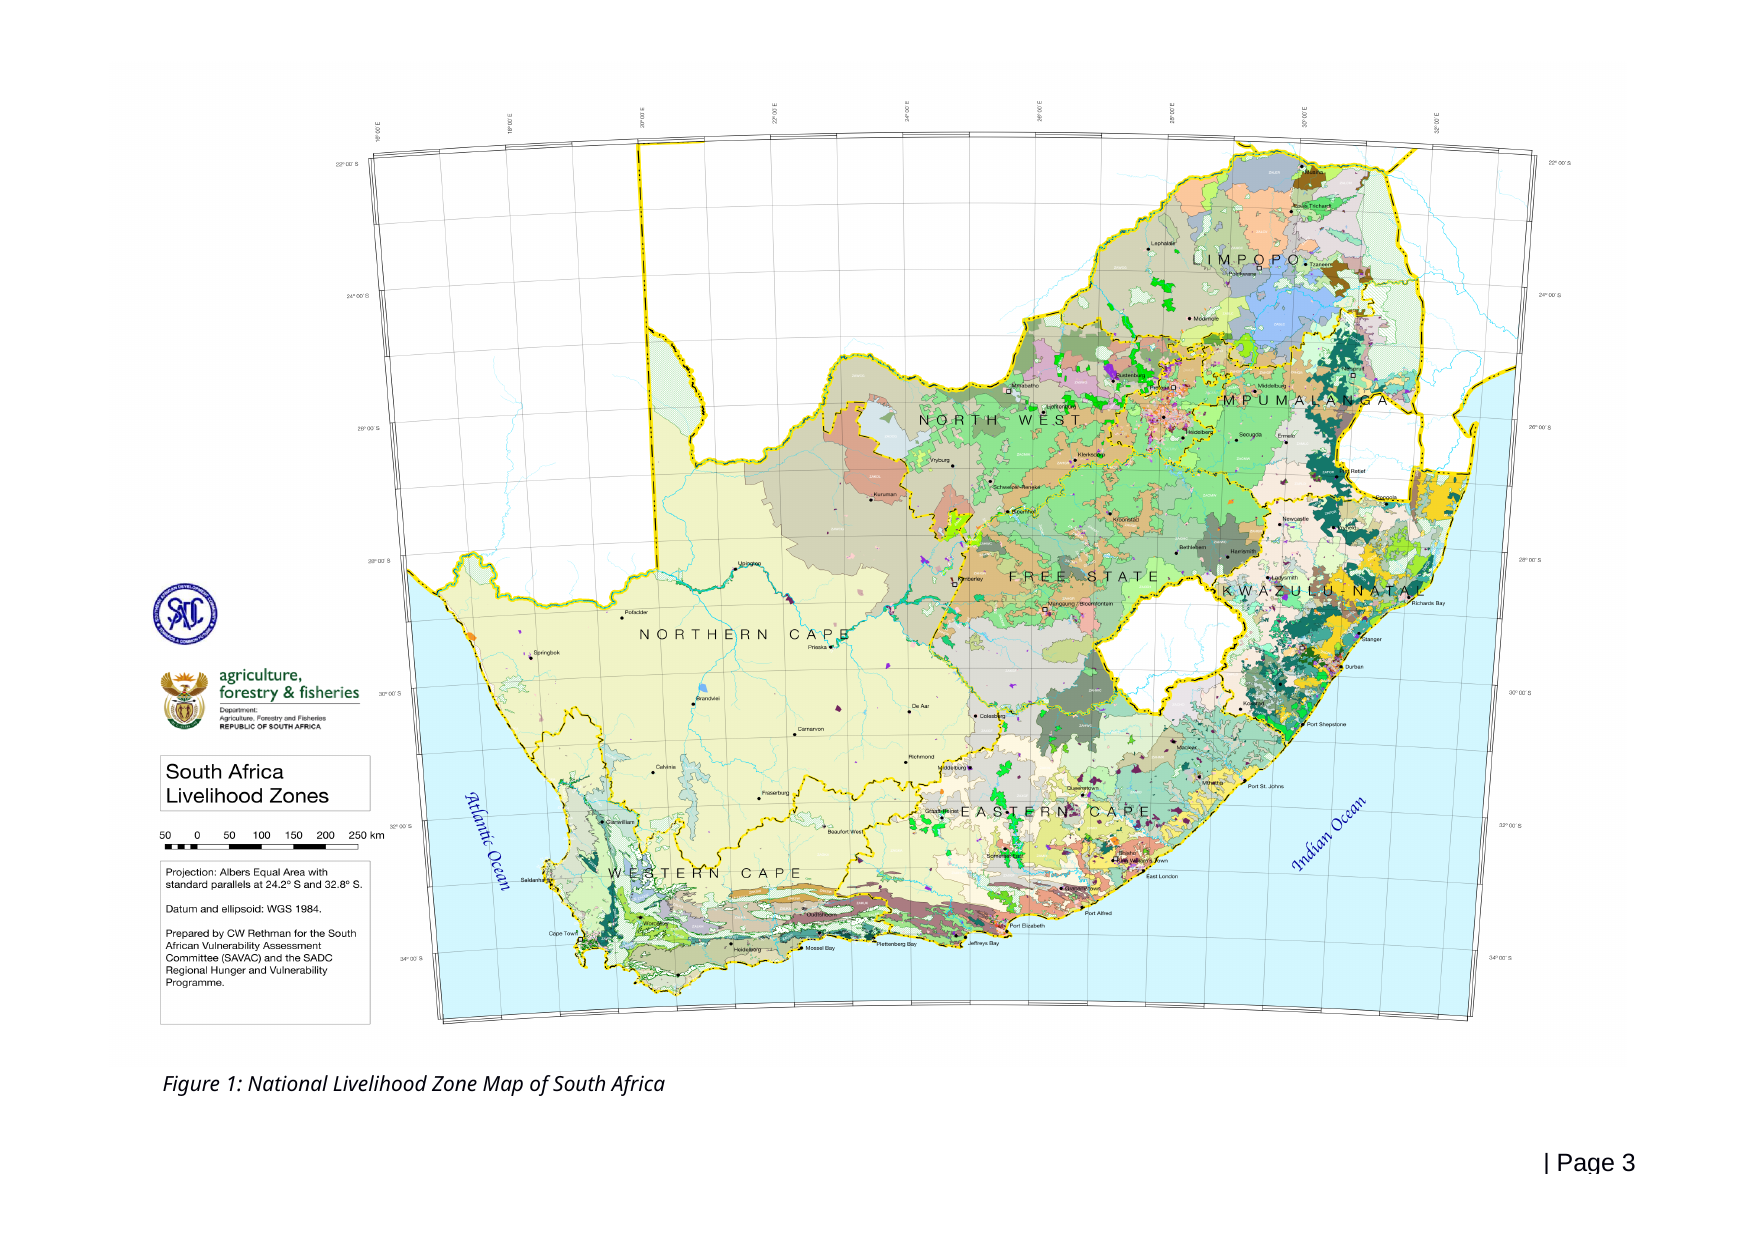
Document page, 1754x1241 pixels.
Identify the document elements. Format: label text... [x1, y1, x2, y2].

picture [109, 61, 1628, 1067]
text Figure 1: National Livelihood Zone Map of South Africa [162, 1069, 1137, 1098]
